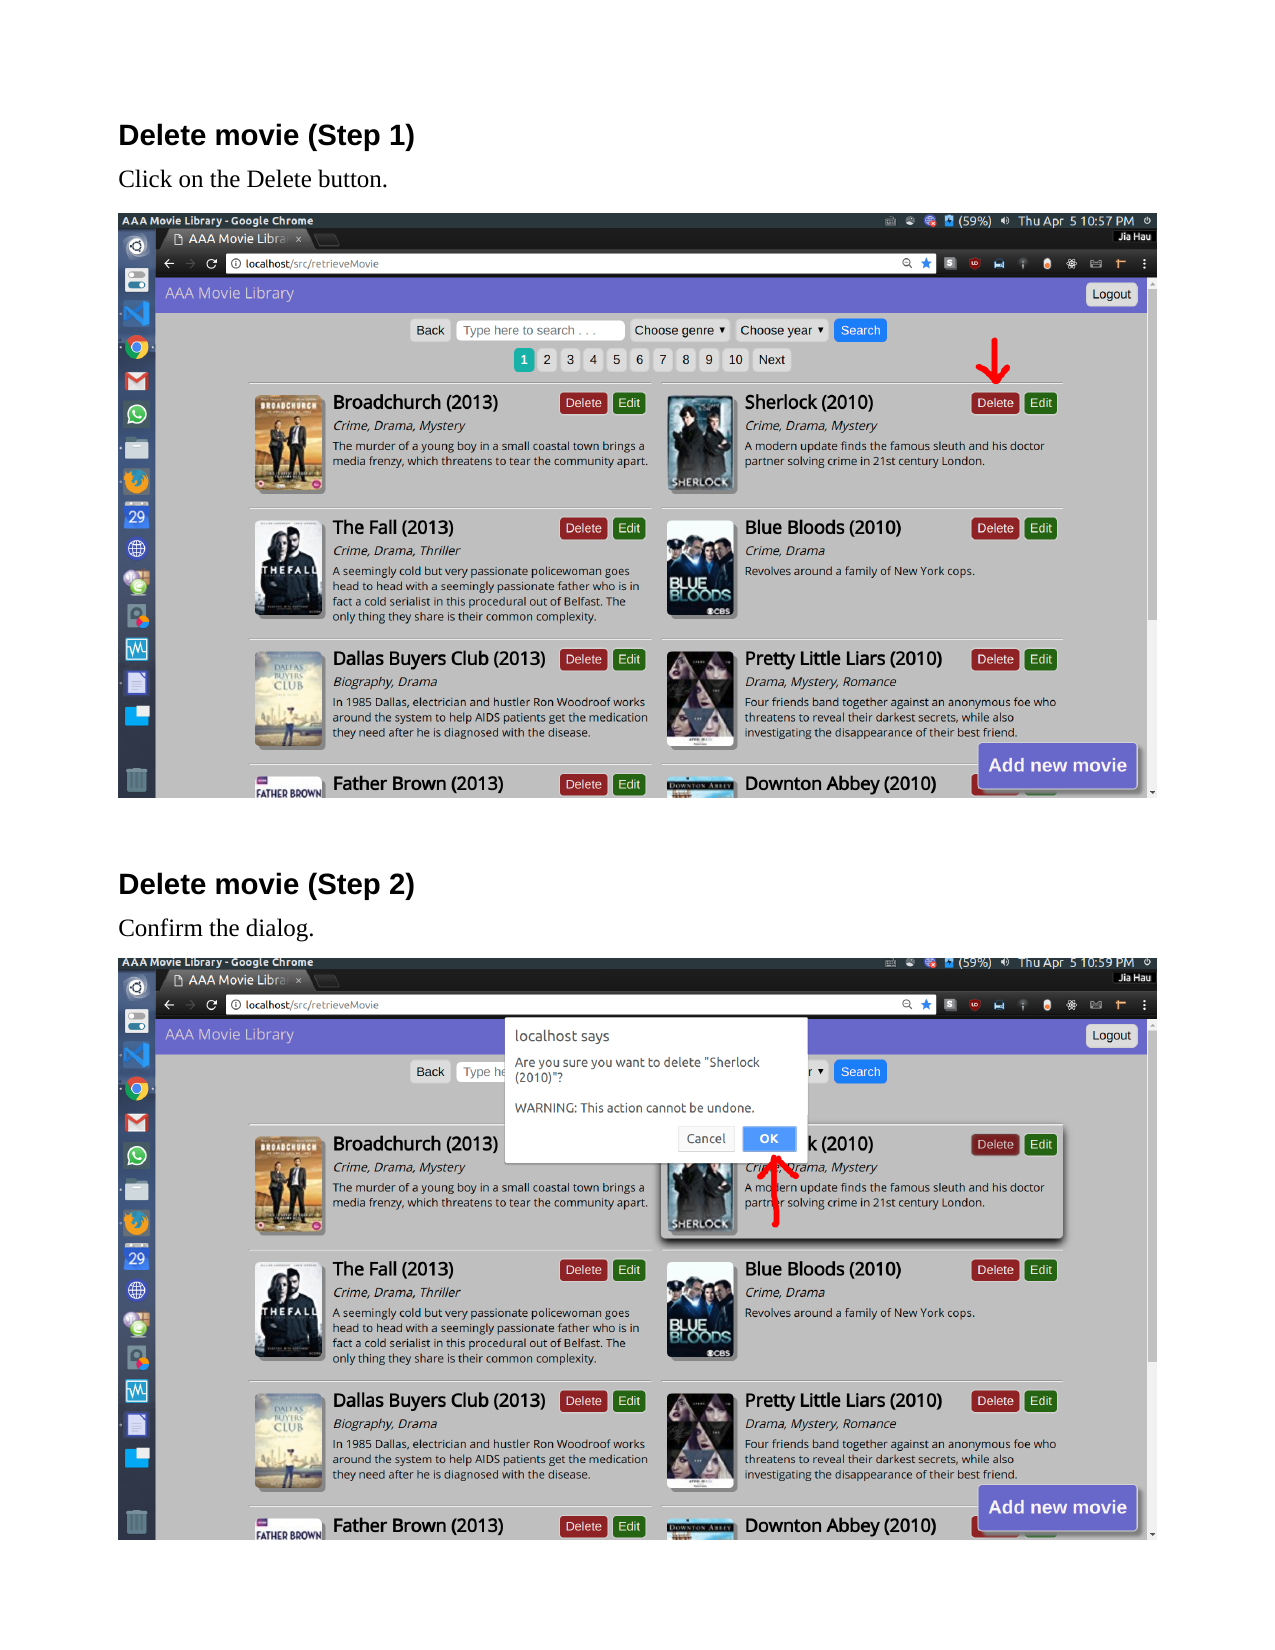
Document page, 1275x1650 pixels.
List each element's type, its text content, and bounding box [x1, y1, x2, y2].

subtitle Delete movie (Step 1) [118, 118, 1157, 152]
text Confirm the dialog. [118, 913, 1157, 942]
picture [118, 958, 1157, 1540]
text Click on the Delete button. [118, 164, 1157, 193]
picture [118, 213, 1157, 798]
subtitle Delete movie (Step 2) [118, 867, 1157, 901]
